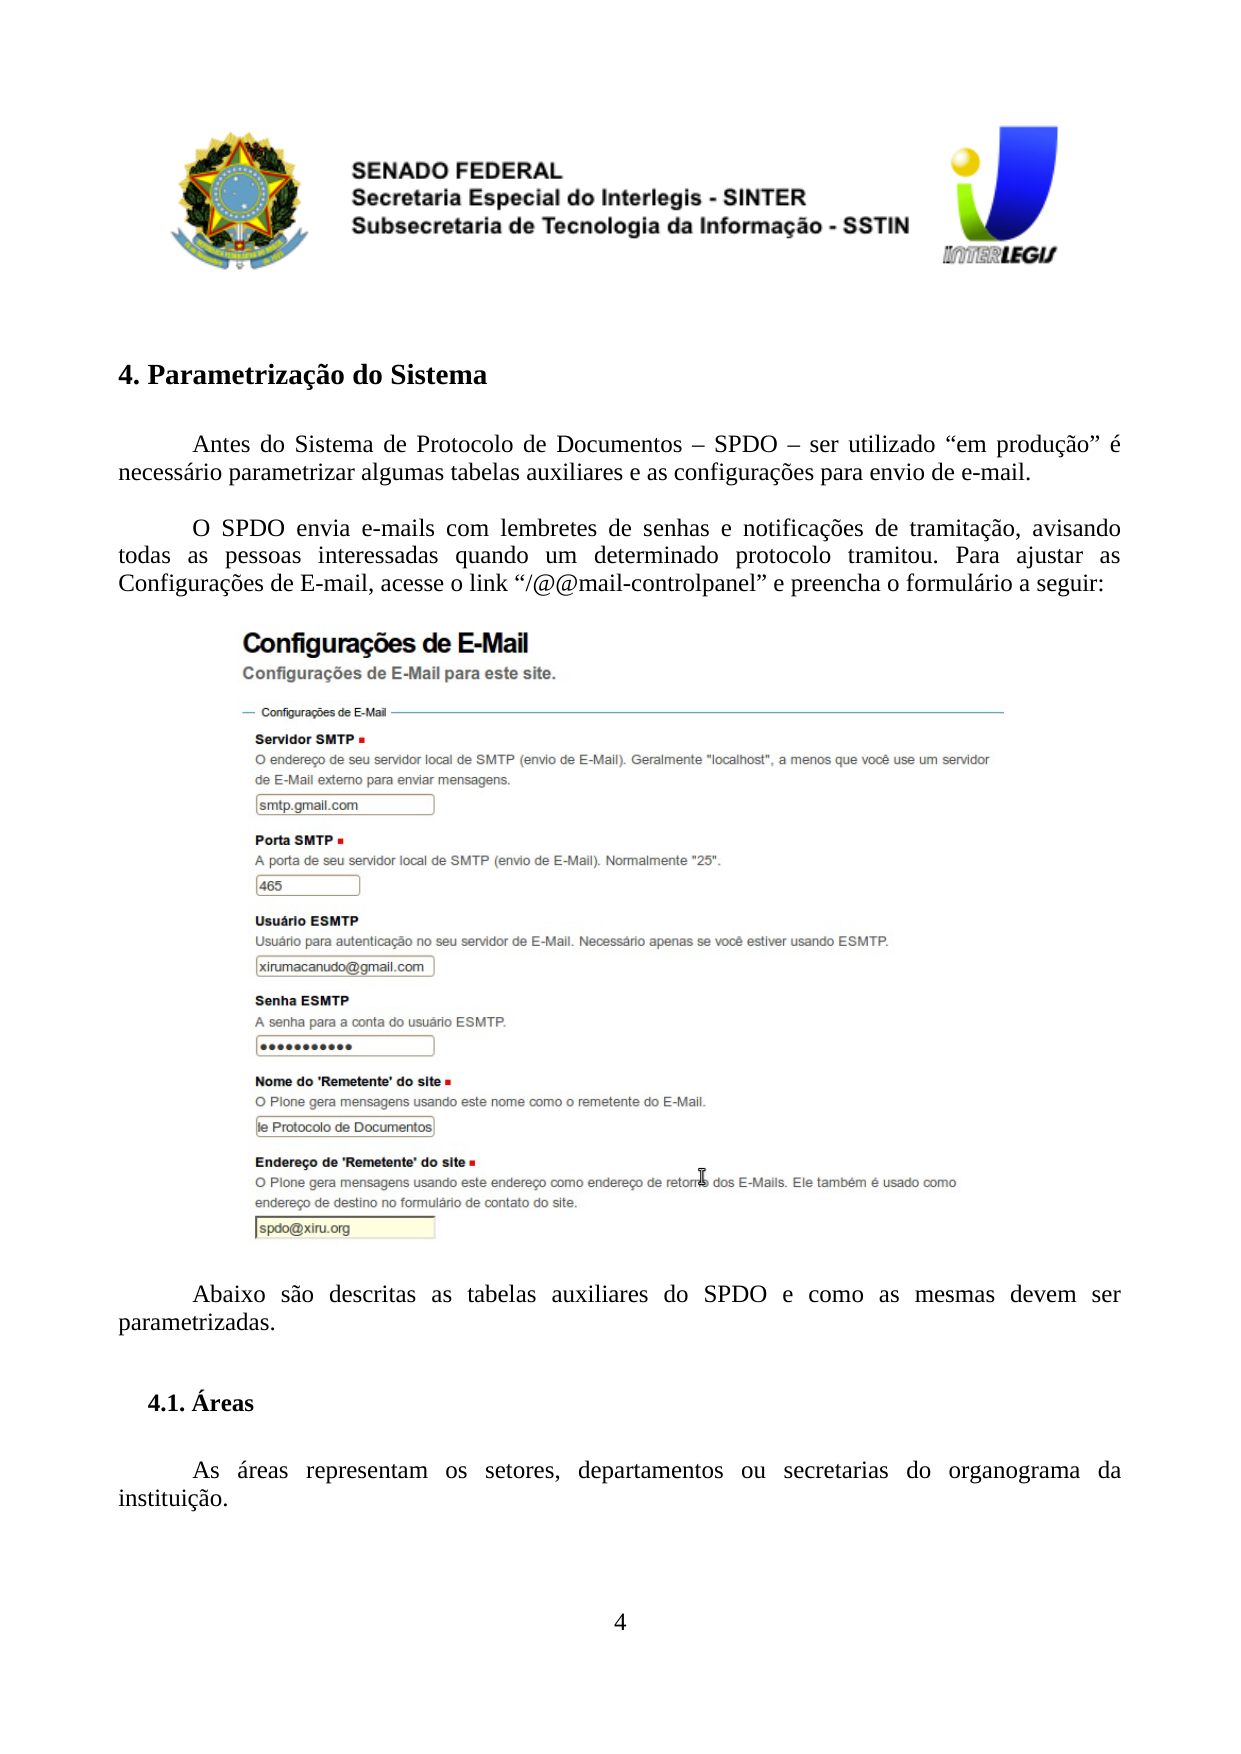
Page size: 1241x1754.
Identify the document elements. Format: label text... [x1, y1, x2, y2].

subtitle 4.1. Áreas [148, 1389, 1122, 1416]
text Antes do Sistema de Protocolo de Documentos – SPDO – ser utilizado “em produção” é necessário parametrizar algumas tabelas auxiliares e as configurações para envio de e-mail. [118, 431, 1122, 486]
subtitle 4. Parametrização do Sistema [118, 358, 1122, 390]
text O SPDO envia e-mails com lembretes de senhas e notificações de tramitação, avisando todas as pessoas interessadas quando um determinado protocolo tramitou. Para ajustar as Configurações de E-mail, acesse o link “/@@mail-controlpanel” e preencha o formulário a seguir: [118, 514, 1122, 597]
text As áreas representam os setores, departamentos ou secretarias do organograma da instituição. [118, 1457, 1122, 1512]
picture [236, 624, 1004, 1253]
text Abaixo são descritas as tabelas auxiliares do SPDO e como as mesmas devem ser parametrizadas. [118, 1281, 1122, 1336]
picture [163, 118, 1078, 276]
